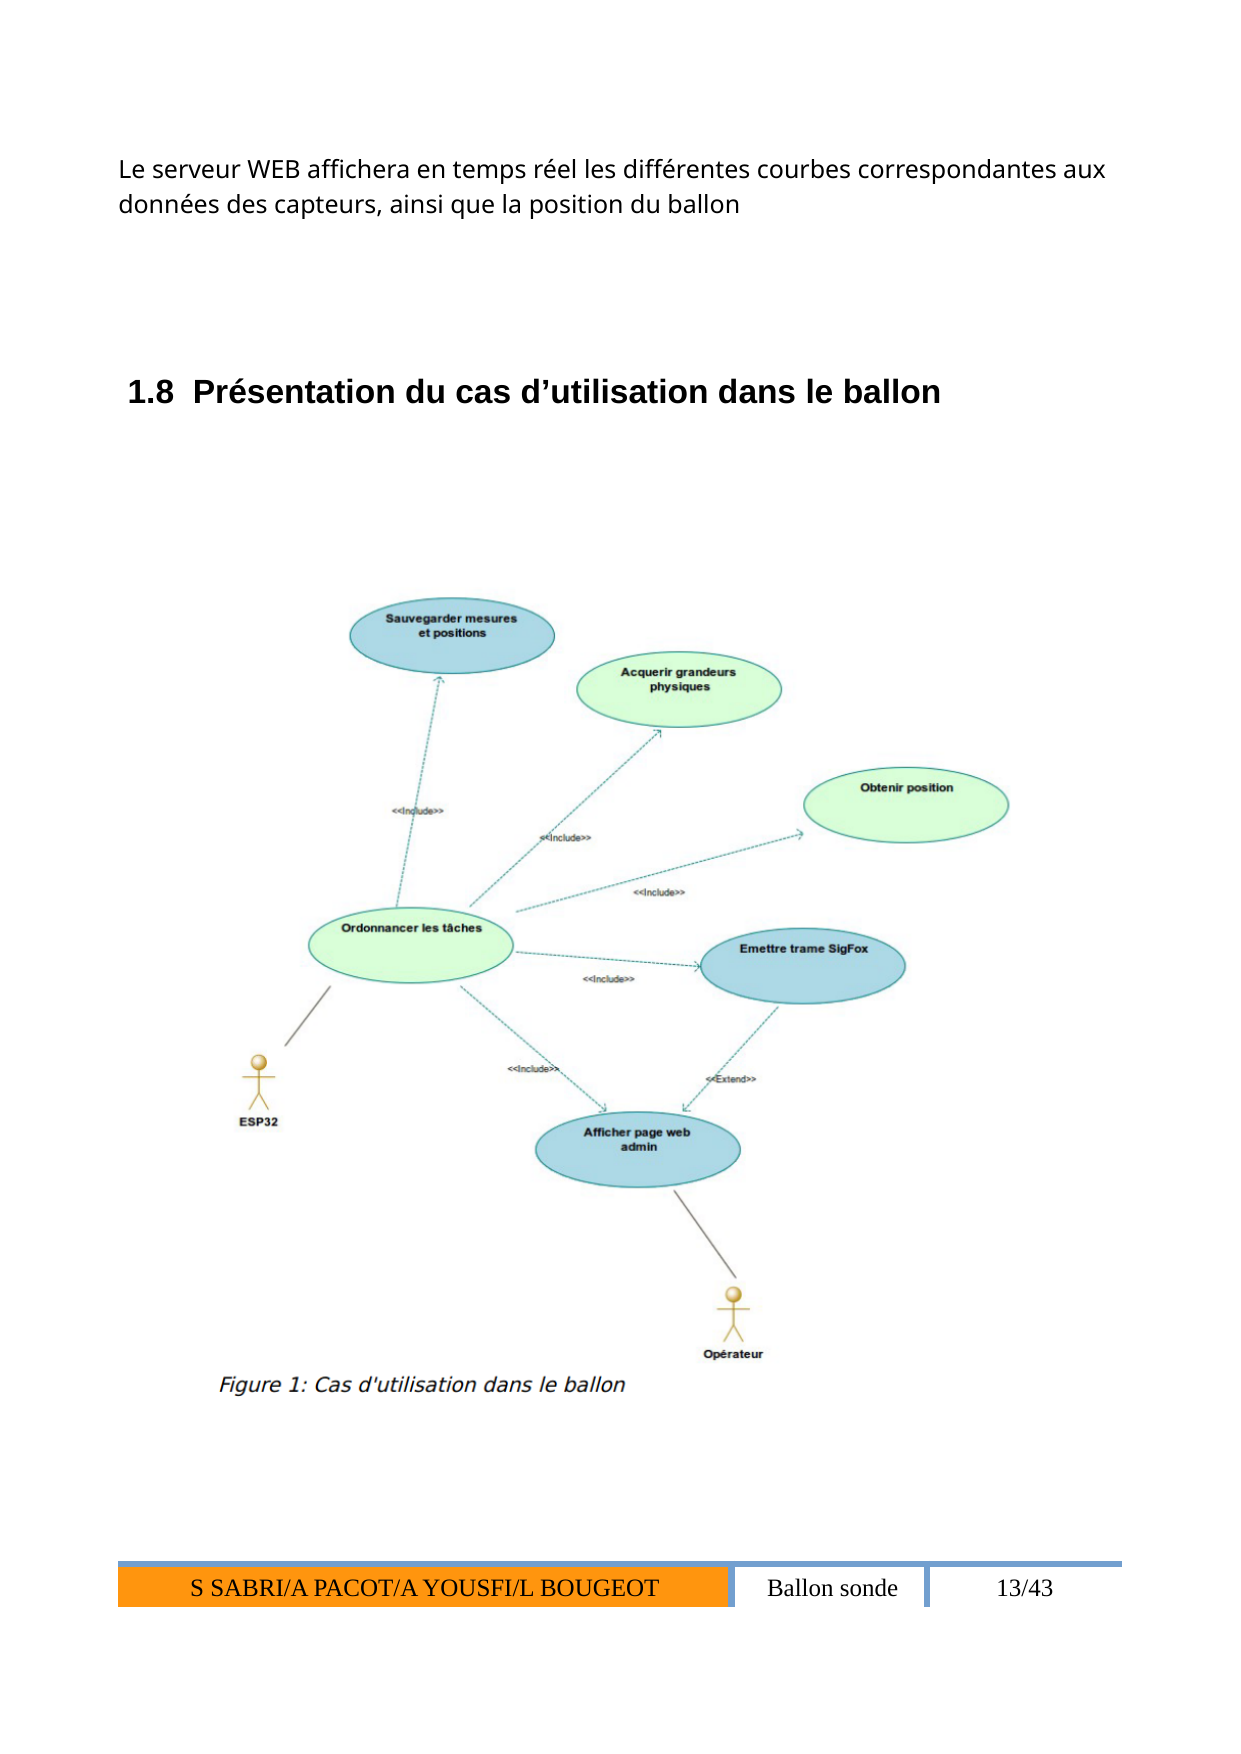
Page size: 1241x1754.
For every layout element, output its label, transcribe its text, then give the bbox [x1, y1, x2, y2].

text Le serveur WEB affichera en temps réel les différentes courbes correspondantes aux données des capteurs, ainsi que la position du ballon [118, 152, 1122, 220]
subtitle Présentation du cas d’utilisation dans le ballon [118, 372, 1122, 411]
picture [124, 584, 1129, 1399]
